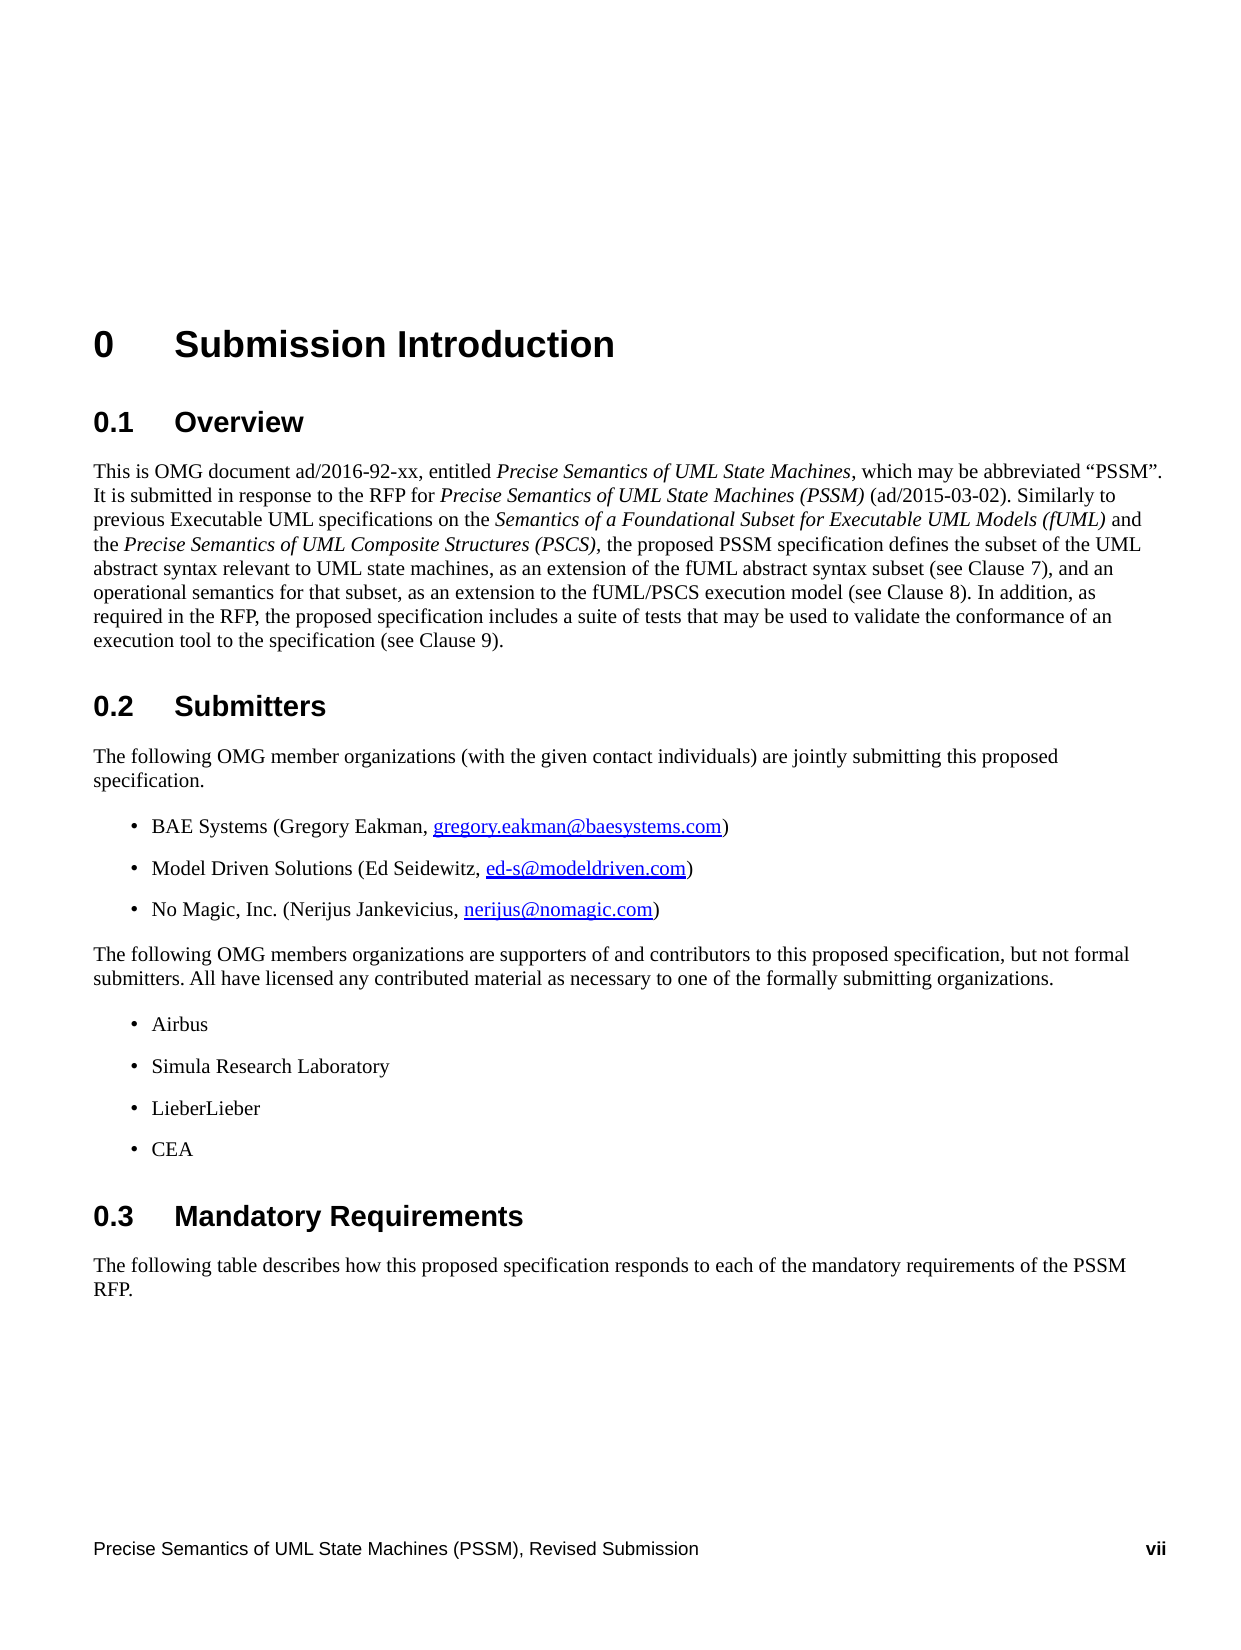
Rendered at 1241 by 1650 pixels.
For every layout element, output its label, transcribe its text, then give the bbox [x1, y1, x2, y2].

subtitle Mandatory Requirements [93, 1197, 1164, 1232]
list LieberLieber [131, 1095, 1164, 1120]
subtitle Overview [93, 403, 1164, 438]
text The following OMG member organizations (with the given contact individuals) are jointly submitting this proposed specification. [93, 744, 1164, 792]
subtitle Submission Introduction [93, 322, 1164, 365]
subtitle Submitters [93, 687, 1164, 723]
list CEA [131, 1136, 1164, 1161]
text The following table describes how this proposed specification responds to each of the mandatory requirements of the PSSM RFP. [93, 1253, 1164, 1301]
list Airbus [131, 1011, 1164, 1036]
list Simula Research Laboratory [131, 1053, 1164, 1078]
list Model Driven Solutions (Ed Seidewitz, ed-s@modeldriven.com) [131, 854, 1164, 879]
list BAE Systems (Gregory Eakman, gregory.eakman@baesystems.com) [131, 813, 1164, 838]
text The following OMG members organizations are supporters of and contributors to this proposed specification, but not formal submitters. All have licensed any contributed material as necessary to one of the formally submitting organizations. [93, 942, 1164, 990]
list No Magic, Inc. (Nerijus Jankevicius, nerijus@nomagic.com) [131, 896, 1164, 921]
text This is OMG document ad/2016-92-xx, entitled Precise Semantics of UML State Machines, which may be abbreviated “PSSM”. It is submitted in response to the RFP for Precise Semantics of UML State Machines (PSSM) (ad/2015-03-02). Similarly to previous Executable UML specifications on the Semantics of a Foundational Subset for Executable UML Models (fUML) and the Precise Semantics of UML Composite Structures (PSCS), the proposed PSSM specification defines the subset of the UML abstract syntax relevant to UML state machines, as an extension of the fUML abstract syntax subset (see Clause 7), and an operational semantics for that subset, as an extension to the fUML/PSCS execution model (see Clause 8). In addition, as required in the RFP, the proposed specification includes a suite of tests that may be used to validate the conformance of an execution tool to the specification (see Clause 9). [93, 459, 1164, 652]
